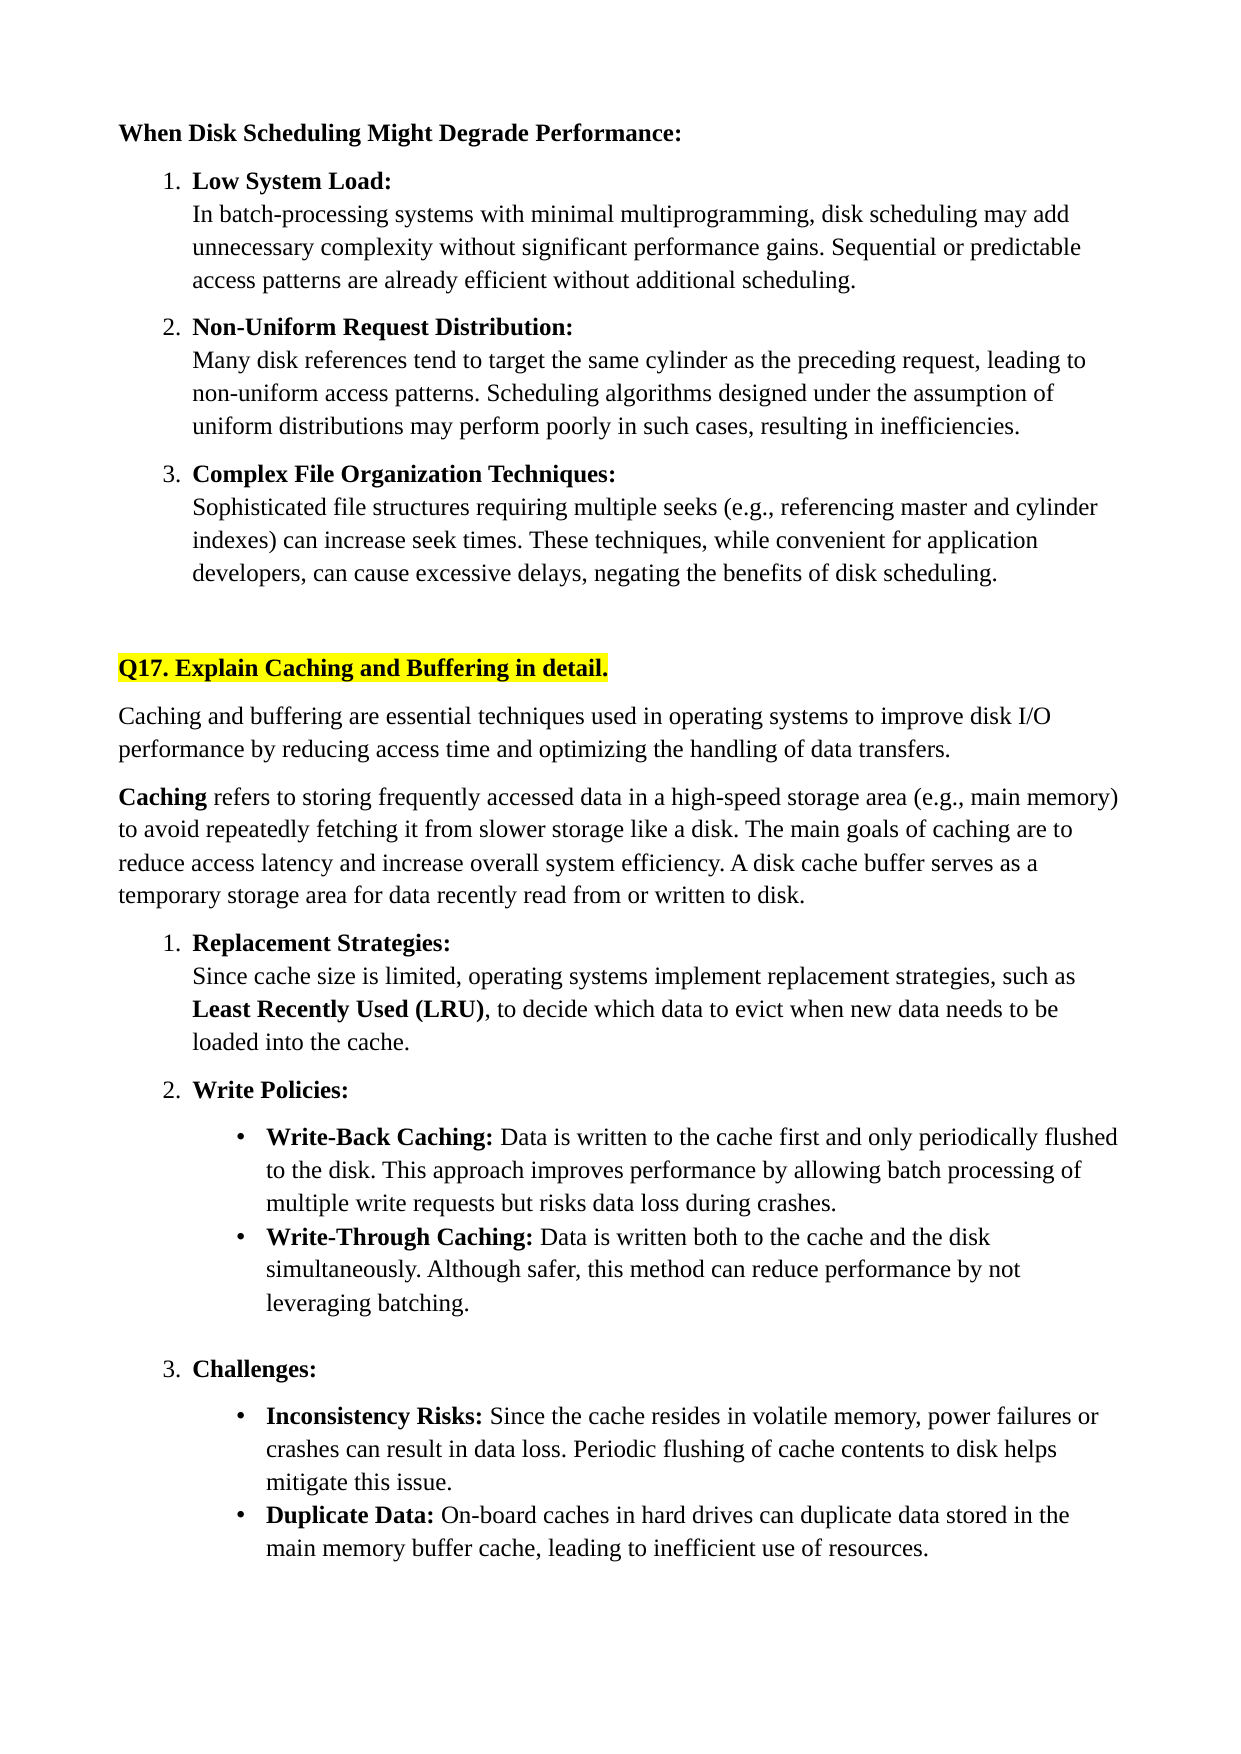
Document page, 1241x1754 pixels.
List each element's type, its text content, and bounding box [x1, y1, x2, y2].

list Low System Load: In batch-processing systems with minimal multiprogramming, disk scheduling may add unnecessary complexity without significant performance gains. Sequential or predictable access patterns are already efficient without additional scheduling. [162, 166, 1122, 293]
list Write-Back Caching: Data is written to the cache first and only periodically flushed to the disk. This approach improves performance by allowing batch processing of multiple write requests but risks data loss during crashes. [236, 1122, 1122, 1217]
list Duplicate Data: On-board caches in hard drives can duplicate data stored in the main memory buffer cache, leading to inefficient use of resources. [236, 1500, 1122, 1562]
list Inconsistency Risks: Since the cache resides in volatile memory, power failures or crashes can result in data loss. Periodic flushing of cache contents to disk helps mitigate this issue. [236, 1401, 1122, 1496]
list Write-Through Caching: Data is written both to the cache and the disk simultaneously. Although safer, this method can reduce performance by not leveraging batching. [236, 1222, 1122, 1316]
list Write Policies: [162, 1075, 1122, 1104]
list Challenges: [162, 1354, 1122, 1382]
text Caching refers to storing frequently accessed data in a high-speed storage area (e.g., main memory) to avoid repeatedly fetching it from slower storage like a disk. The main goals of caching are to reduce access latency and increase overall system efficiency. A disk cache buffer serves as a temporary storage area for data recently read from or written to disk. [118, 782, 1122, 909]
text When Disk Scheduling Might Degrade Performance: [118, 118, 1122, 147]
list Non-Uniform Request Distribution: Many disk references tend to target the same cylinder as the preceding request, leading to non-uniform access patterns. Scheduling algorithms designed under the assumption of uniform distributions may perform poorly in such cases, resulting in inefficiencies. [162, 312, 1122, 440]
list Replacement Strategies: Since cache size is limited, operating systems implement replacement strategies, such as Least Recently Used (LRU), to decide which data to evict when new data needs to be loaded into the cache. [162, 928, 1122, 1056]
text Caching and buffering are essential techniques used in operating systems to improve disk I/O performance by reducing access time and optimizing the handling of data transfers. [118, 701, 1122, 763]
text Q17. Explain Caching and Buffering in detail. [118, 653, 1122, 682]
list Complex File Organization Techniques: Sophisticated file structures requiring multiple seeks (e.g., referencing master and cylinder indexes) can increase seek times. These techniques, while convenient for application developers, can cause excessive delays, negating the benefits of disk scheduling. [162, 459, 1122, 587]
